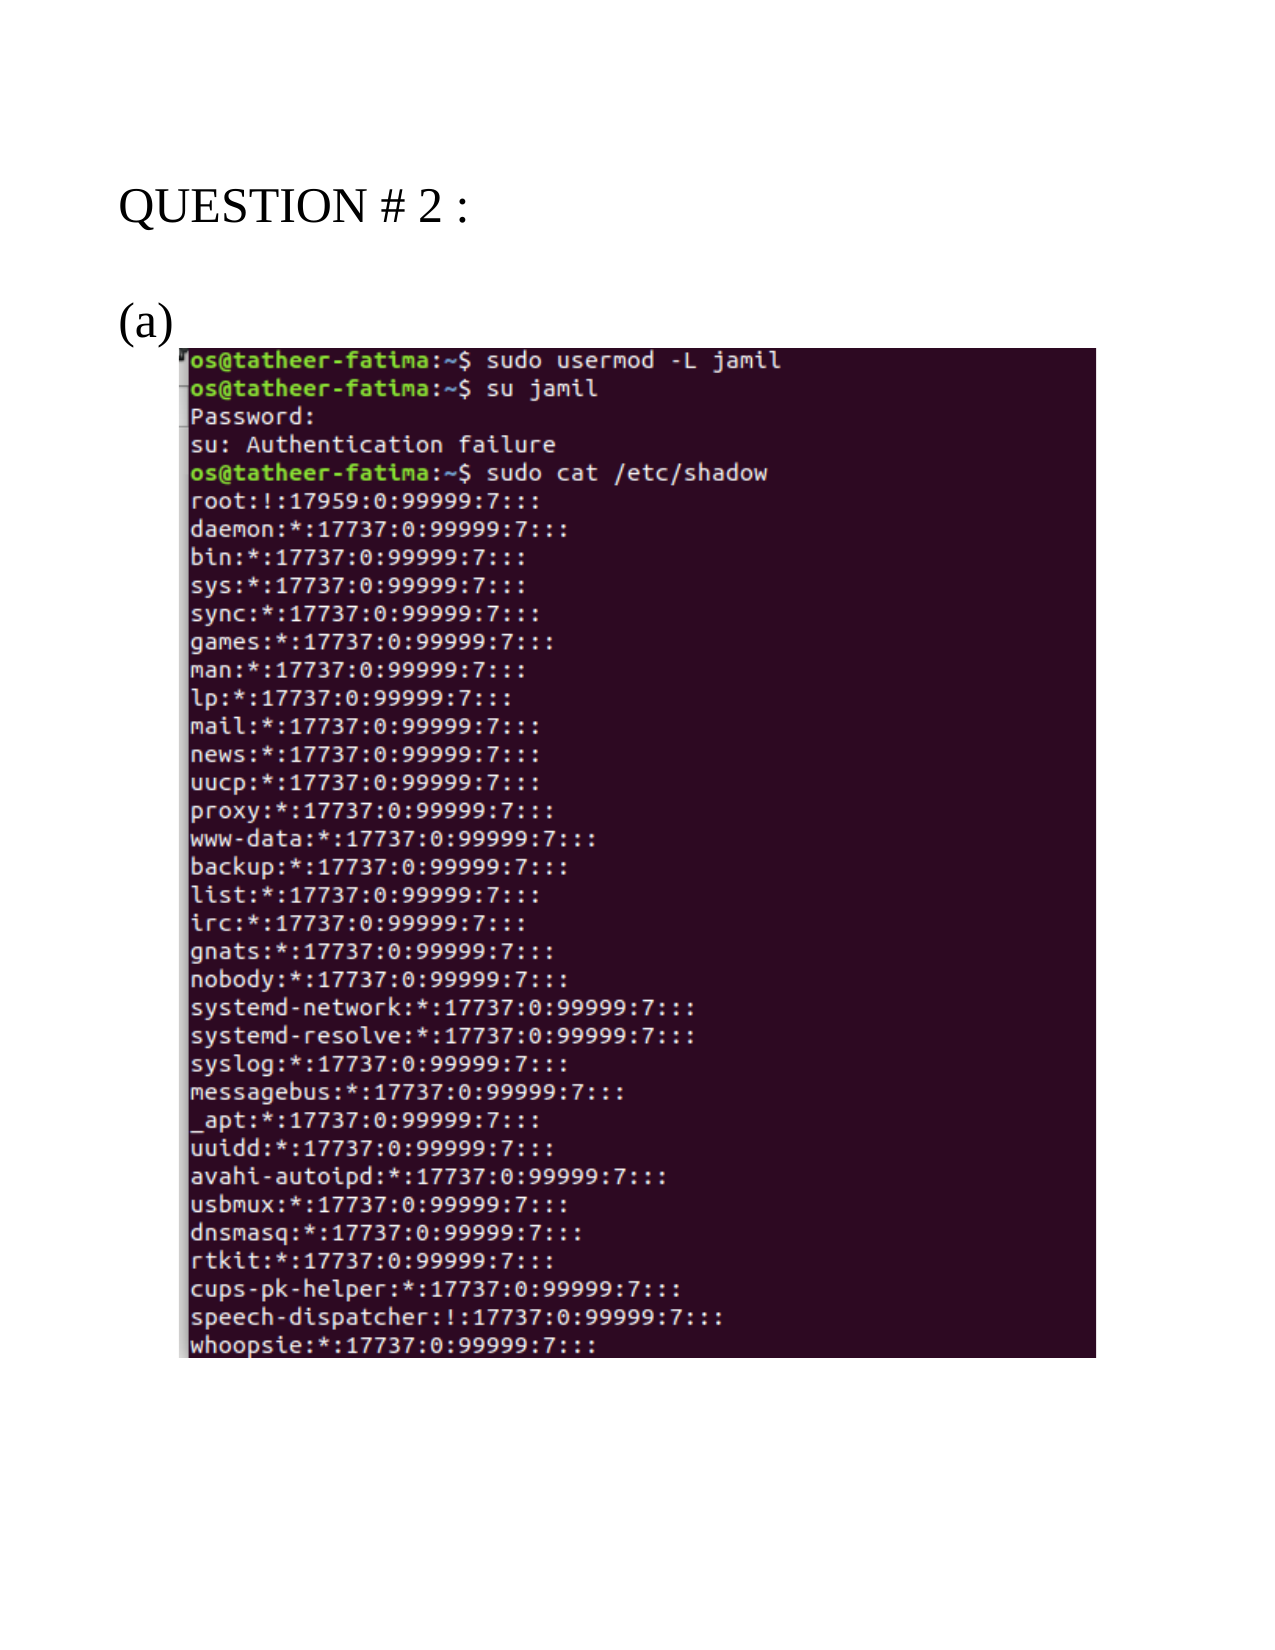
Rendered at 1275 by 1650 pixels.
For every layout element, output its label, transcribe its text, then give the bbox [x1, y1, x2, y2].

text (a) [118, 291, 1157, 348]
picture [178, 348, 1097, 1358]
text QUESTION # 2 : [118, 176, 1157, 233]
